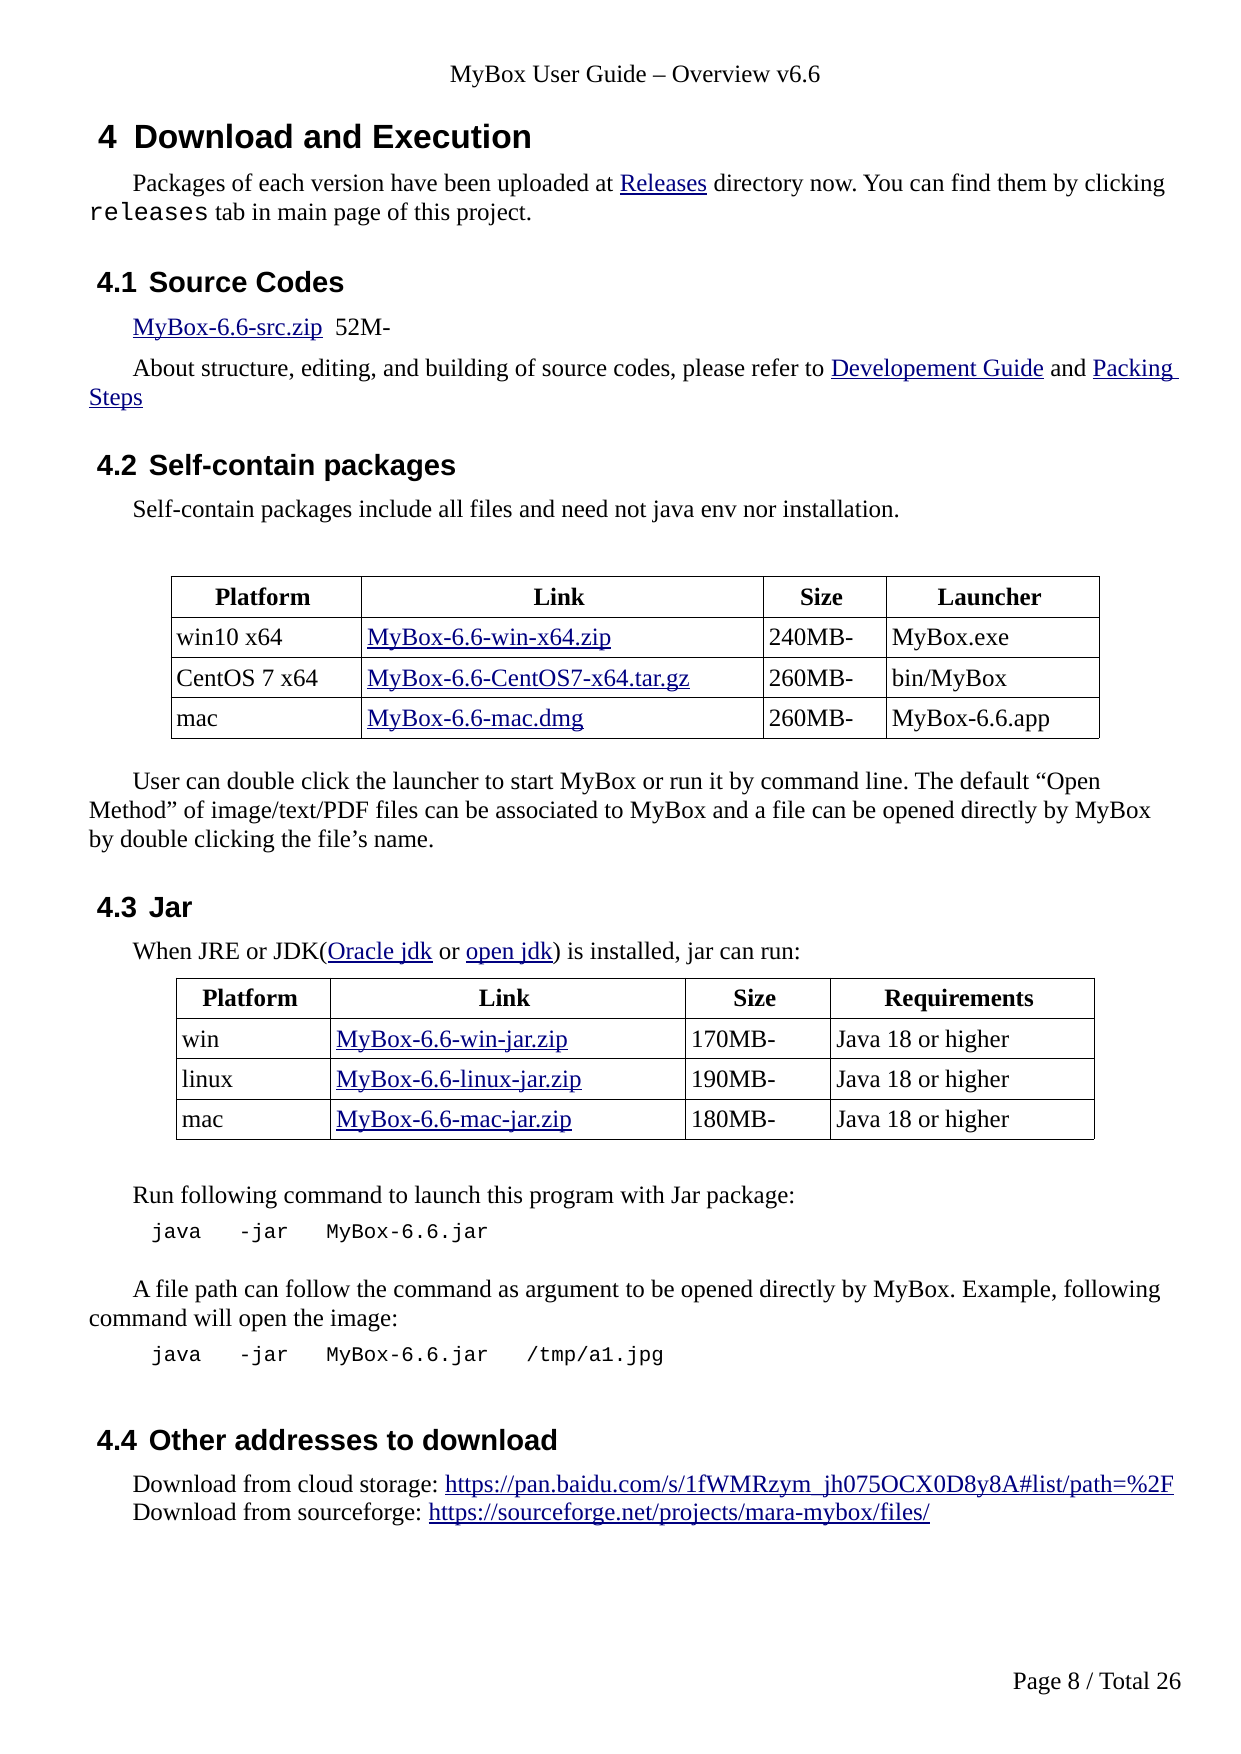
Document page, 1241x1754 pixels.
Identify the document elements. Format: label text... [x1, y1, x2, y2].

text A file path can follow the command as argument to be opened directly by MyBox. Example, following command will open the image: [88, 1274, 1181, 1332]
table_header Link [362, 577, 763, 617]
text Self-contain packages include all files and need not java env nor installation. [88, 494, 1181, 523]
table_header Link [331, 979, 685, 1018]
subtitle Self-contain packages [88, 448, 1181, 481]
table_cell linux [177, 1059, 330, 1098]
text java -jar MyBox-6.6.jar /tmp/a1.jpg [88, 1344, 1181, 1368]
table_header Size [686, 979, 830, 1018]
text Packages of each version have been uploaded at Releases directory now. You can find them by clicking releases tab in main page of this project. [88, 168, 1181, 228]
table_cell bin/MyBox [887, 658, 1099, 697]
table_header Launcher [887, 577, 1099, 617]
table_cell mac [177, 1100, 330, 1139]
table_cell 240MB- [764, 618, 886, 657]
subtitle Jar [88, 890, 1181, 924]
table_cell win10 x64 [172, 618, 361, 657]
text About structure, editing, and building of source codes, please refer to Developement Guide and Packing Steps [88, 353, 1181, 410]
text MyBox-6.6-src.zip 52M- [88, 312, 1181, 340]
table_cell 260MB- [764, 658, 886, 697]
table_header Requirements [831, 979, 1094, 1018]
table_cell win [177, 1019, 330, 1058]
text User can double click the launcher to start MyBox or run it by command line. The default “Open Method” of image/text/PDF files can be associated to MyBox and a file can be opened directly by MyBox by double clicking the file’s name. [88, 766, 1181, 853]
table_cell MyBox-6.6-linux-jar.zip [331, 1059, 685, 1098]
table_cell Java 18 or higher [831, 1059, 1094, 1098]
table_cell MyBox-6.6.app [887, 698, 1099, 738]
table_cell CentOS 7 x64 [172, 658, 361, 697]
table_header Size [764, 577, 886, 617]
table_cell mac [172, 698, 361, 738]
subtitle Download and Execution [88, 117, 1181, 156]
table_cell 260MB- [764, 698, 886, 738]
table_cell 190MB- [686, 1059, 830, 1098]
table_cell Java 18 or higher [831, 1019, 1094, 1058]
table_cell Java 18 or higher [831, 1100, 1094, 1139]
subtitle Other addresses to download [88, 1423, 1181, 1456]
subtitle Source Codes [88, 266, 1181, 299]
table_cell MyBox-6.6-win-x64.zip [362, 618, 763, 657]
table_cell MyBox-6.6-mac-jar.zip [331, 1100, 685, 1139]
table_header Platform [172, 577, 361, 617]
text Run following command to launch this program with Jar package: [88, 1180, 1181, 1209]
text java -jar MyBox-6.6.jar [88, 1221, 1181, 1245]
table_cell 180MB- [686, 1100, 830, 1139]
table_cell MyBox-6.6-CentOS7-x64.tar.gz [362, 658, 763, 697]
table_cell 170MB- [686, 1019, 830, 1058]
table_cell MyBox-6.6-mac.dmg [362, 698, 763, 738]
table_header Platform [177, 979, 330, 1018]
table_cell MyBox-6.6-win-jar.zip [331, 1019, 685, 1058]
text Download from cloud storage: https://pan.baidu.com/s/1fWMRzym_jh075OCX0D8y8A#list/path=%2F Download from sourceforge: https://sourceforge.net/projects/mara-mybox/files/ [88, 1469, 1181, 1526]
table_cell MyBox.exe [887, 618, 1099, 657]
text When JRE or JDK(Oracle jdk or open jdk) is installed, jar can run: [88, 936, 1181, 965]
